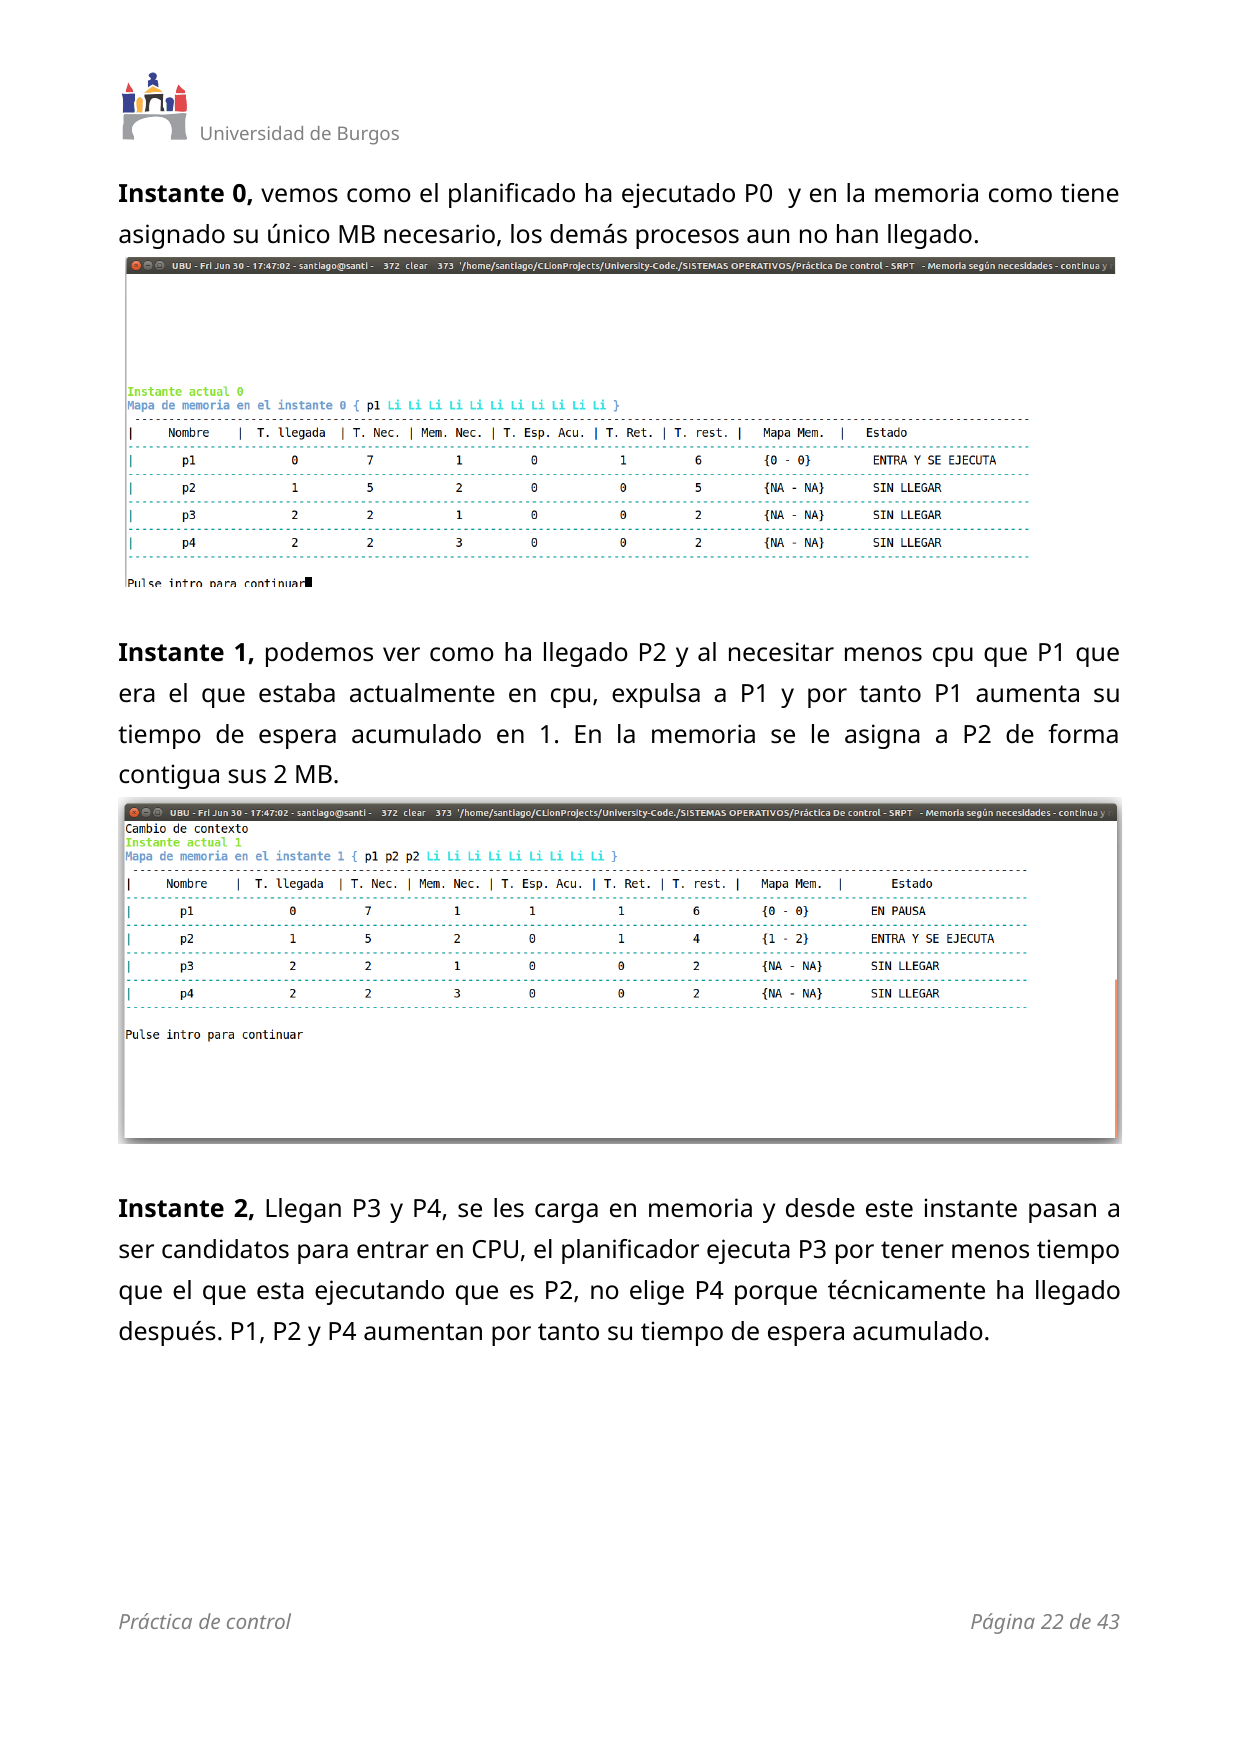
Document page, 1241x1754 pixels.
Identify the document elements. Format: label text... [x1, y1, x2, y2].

picture [118, 797, 1123, 1144]
picture [117, 72, 189, 142]
picture [125, 257, 1116, 587]
text Instante 2, Llegan P3 y P4, se les carga en memoria y desde este instante pasan a ser candidatos para entrar en CPU, el planificador ejecuta P3 por tener menos tiempo que el que esta ejecutando que es P2, no elige P4 porque técnicamente ha llegado después. P1, P2 y P4 aumentan por tanto su tiempo de espera acumulado. [118, 1191, 1122, 1347]
text Instante 0, vemos como el planificado ha ejecutado P0 y en la memoria como tiene asignado su único MB necesario, los demás procesos aun no han llegado. [118, 176, 1122, 251]
text Instante 1, podemos ver como ha llegado P2 y al necesitar menos cpu que P1 que era el que estaba actualmente en cpu, expulsa a P1 y por tanto P1 aumenta su tiempo de espera acumulado en 1. En la memoria se le asigna a P2 de forma contigua sus 2 MB. [118, 634, 1122, 791]
